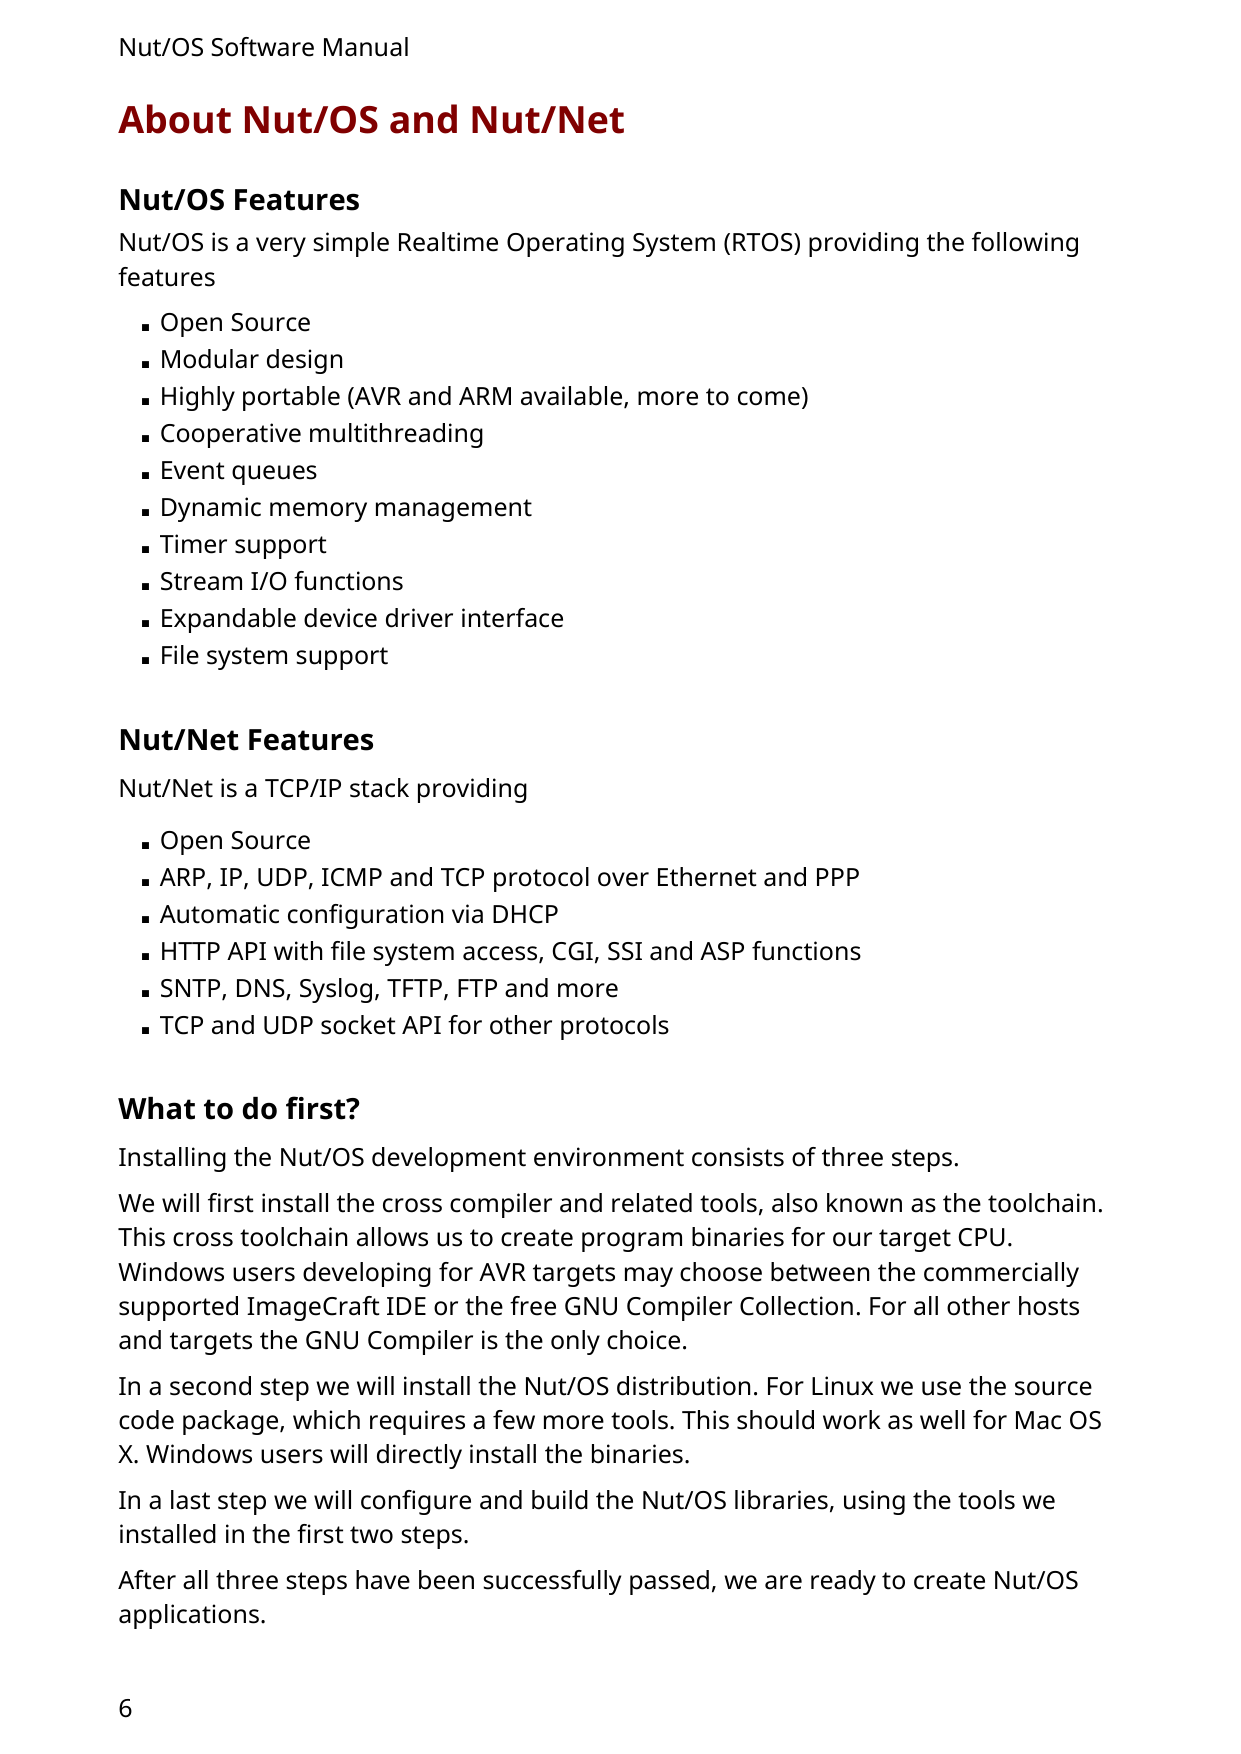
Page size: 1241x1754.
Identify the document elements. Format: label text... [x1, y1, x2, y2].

subtitle Nut/Net Features [118, 719, 1122, 759]
list Cooperative multithreading [142, 416, 1122, 450]
list File system support [142, 638, 1122, 672]
list ARP, IP, UDP, ICMP and TCP protocol over Ethernet and PPP [142, 859, 1122, 893]
list Stream I/O functions [142, 564, 1122, 598]
text After all three steps have been successfully passed, we are ready to create Nut/OS applications. [118, 1562, 1122, 1630]
list Highly portable (AVR and ARM available, more to come) [142, 379, 1122, 413]
subtitle Nut/OS Features [118, 179, 1122, 219]
list TCP and UDP socket API for other protocols [142, 1007, 1122, 1041]
text Installing the Nut/OS development environment consists of three steps. [118, 1140, 1122, 1174]
subtitle What to do first? [118, 1088, 1122, 1128]
subtitle About Nut/OS and Nut/Net [118, 93, 1122, 144]
list Modular design [142, 342, 1122, 376]
text We will first install the cross compiler and related tools, also known as the toolchain. This cross toolchain allows us to create program binaries for our target CPU. Windows users developing for AVR targets may choose between the commercially supported ImageCraft IDE or the free GNU Compiler Collection. For all other hosts and targets the GNU Compiler is the only choice. [118, 1186, 1122, 1356]
list Expandable device driver interface [142, 601, 1122, 635]
text Nut/Net is a TCP/IP stack providing [118, 771, 1122, 805]
list Automatic configuration via DHCP [142, 896, 1122, 930]
list Open Source [142, 305, 1122, 339]
list Event queues [142, 453, 1122, 487]
list Timer support [142, 527, 1122, 561]
list Dynamic memory management [142, 490, 1122, 524]
text Nut/OS is a very simple Realtime Operating System (RTOS) providing the following features [118, 225, 1122, 293]
list SNTP, DNS, Syslog, TFTP, FTP and more [142, 970, 1122, 1004]
text In a second step we will install the Nut/OS distribution. For Linux we use the source code package, which requires a few more tools. This should work as well for Mac OS X. Windows users will directly install the binaries. [118, 1368, 1122, 1470]
text In a last step we will configure and build the Nut/OS libraries, using the tools we installed in the first two steps. [118, 1482, 1122, 1550]
list HTTP API with file system access, CGI, SSI and ASP functions [142, 933, 1122, 967]
list Open Source [142, 822, 1122, 856]
